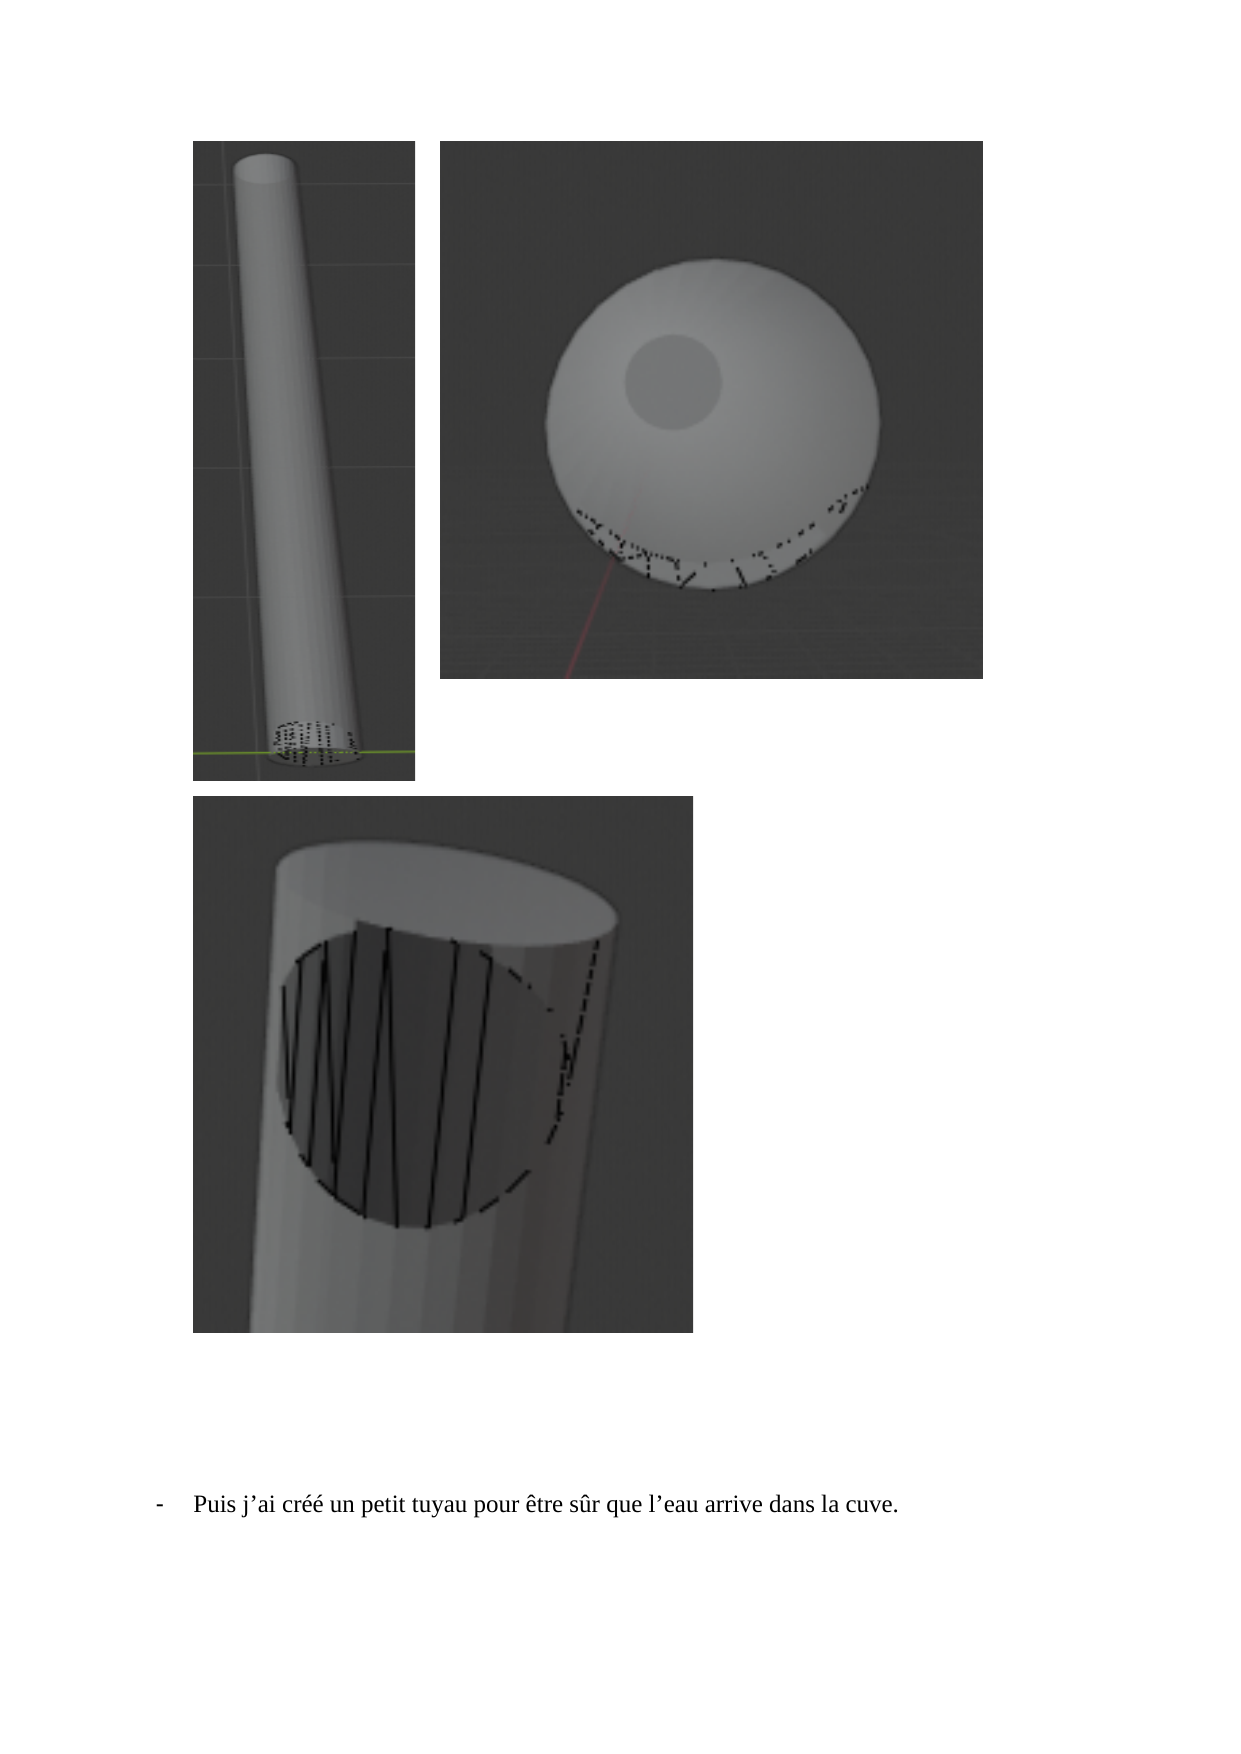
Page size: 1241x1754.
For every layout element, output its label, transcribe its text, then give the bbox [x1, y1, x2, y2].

picture [193, 796, 694, 1333]
picture [440, 141, 983, 679]
picture [193, 141, 415, 781]
list Puis j’ai créé un petit tuyau pour être sûr que l’eau arrive dans la cuve. [156, 1485, 1122, 1519]
